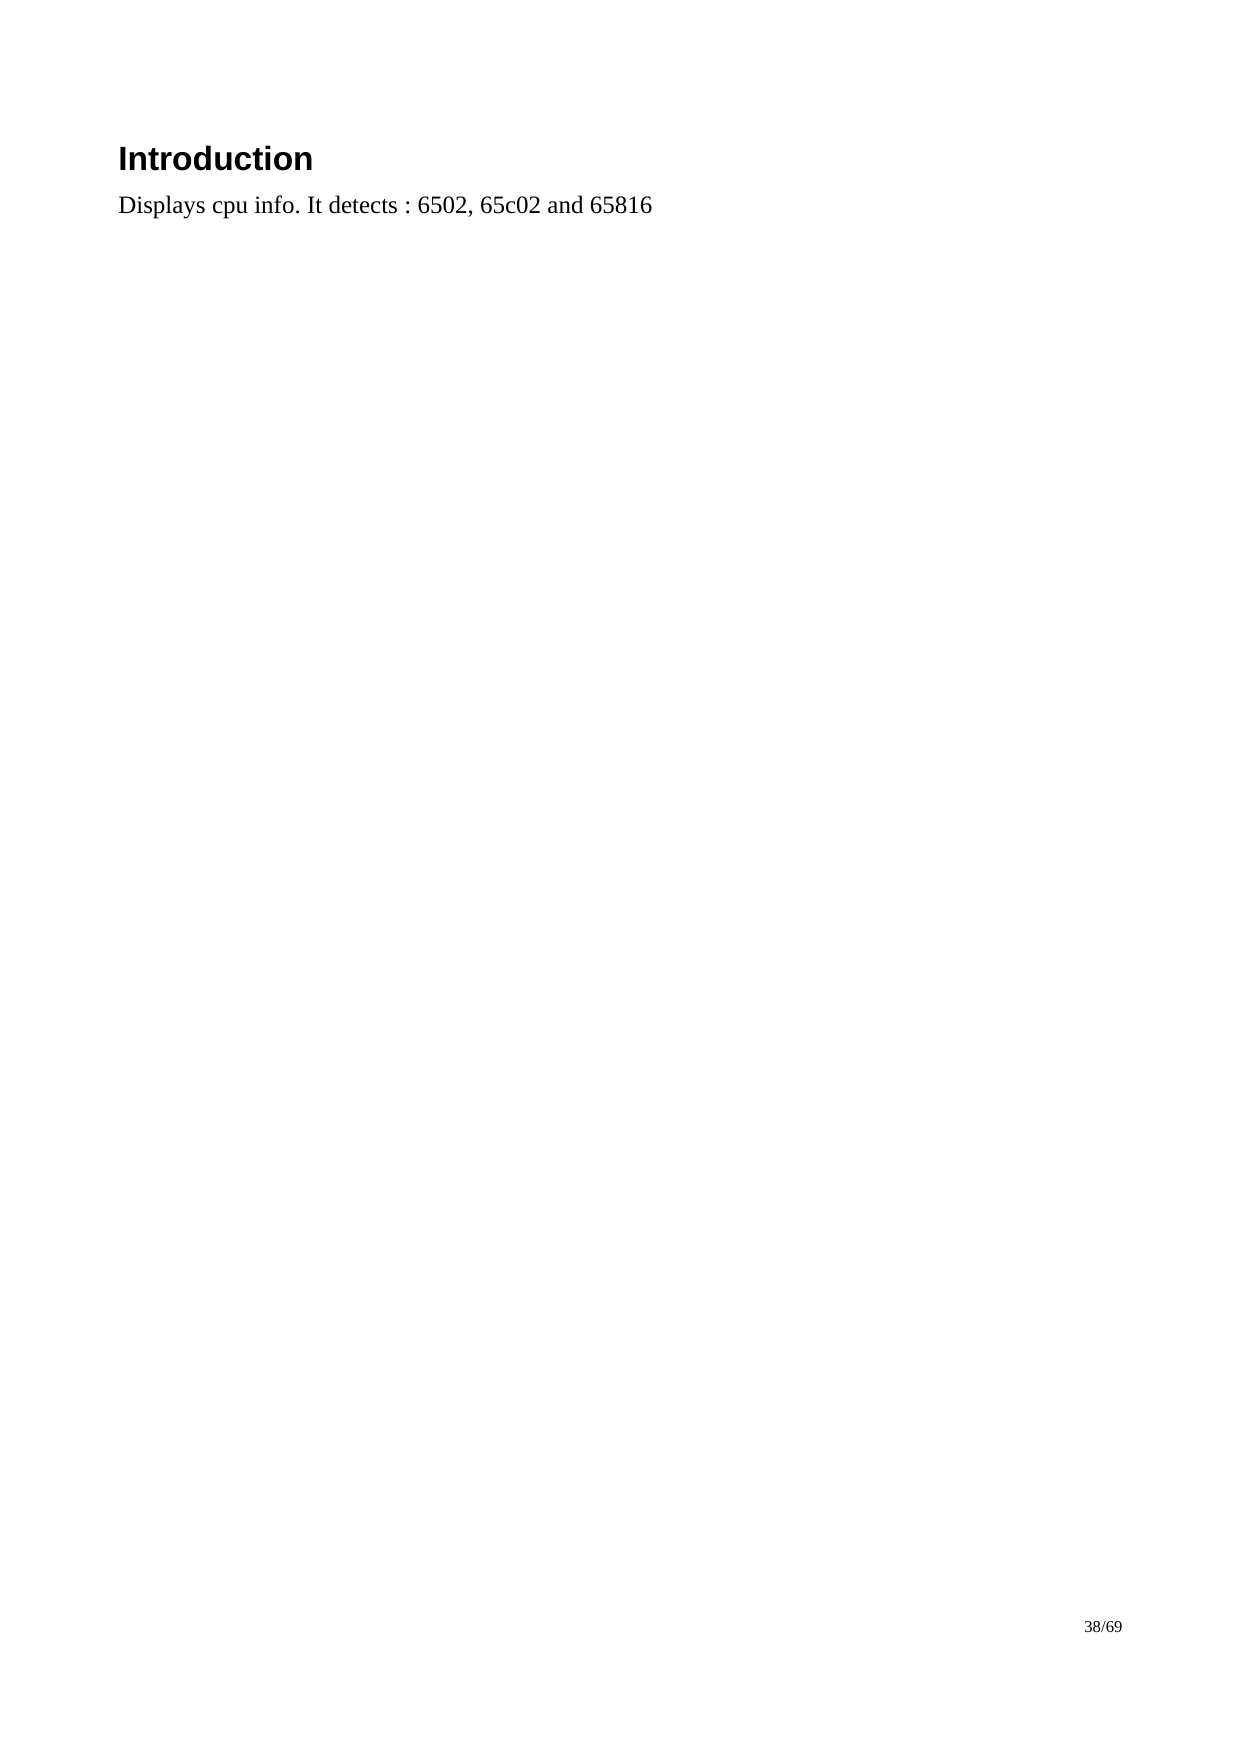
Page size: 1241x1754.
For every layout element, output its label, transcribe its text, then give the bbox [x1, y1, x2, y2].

subtitle Introduction [118, 139, 1122, 178]
text Displays cpu info. It detects : 6502, 65c02 and 65816 [118, 190, 1122, 219]
